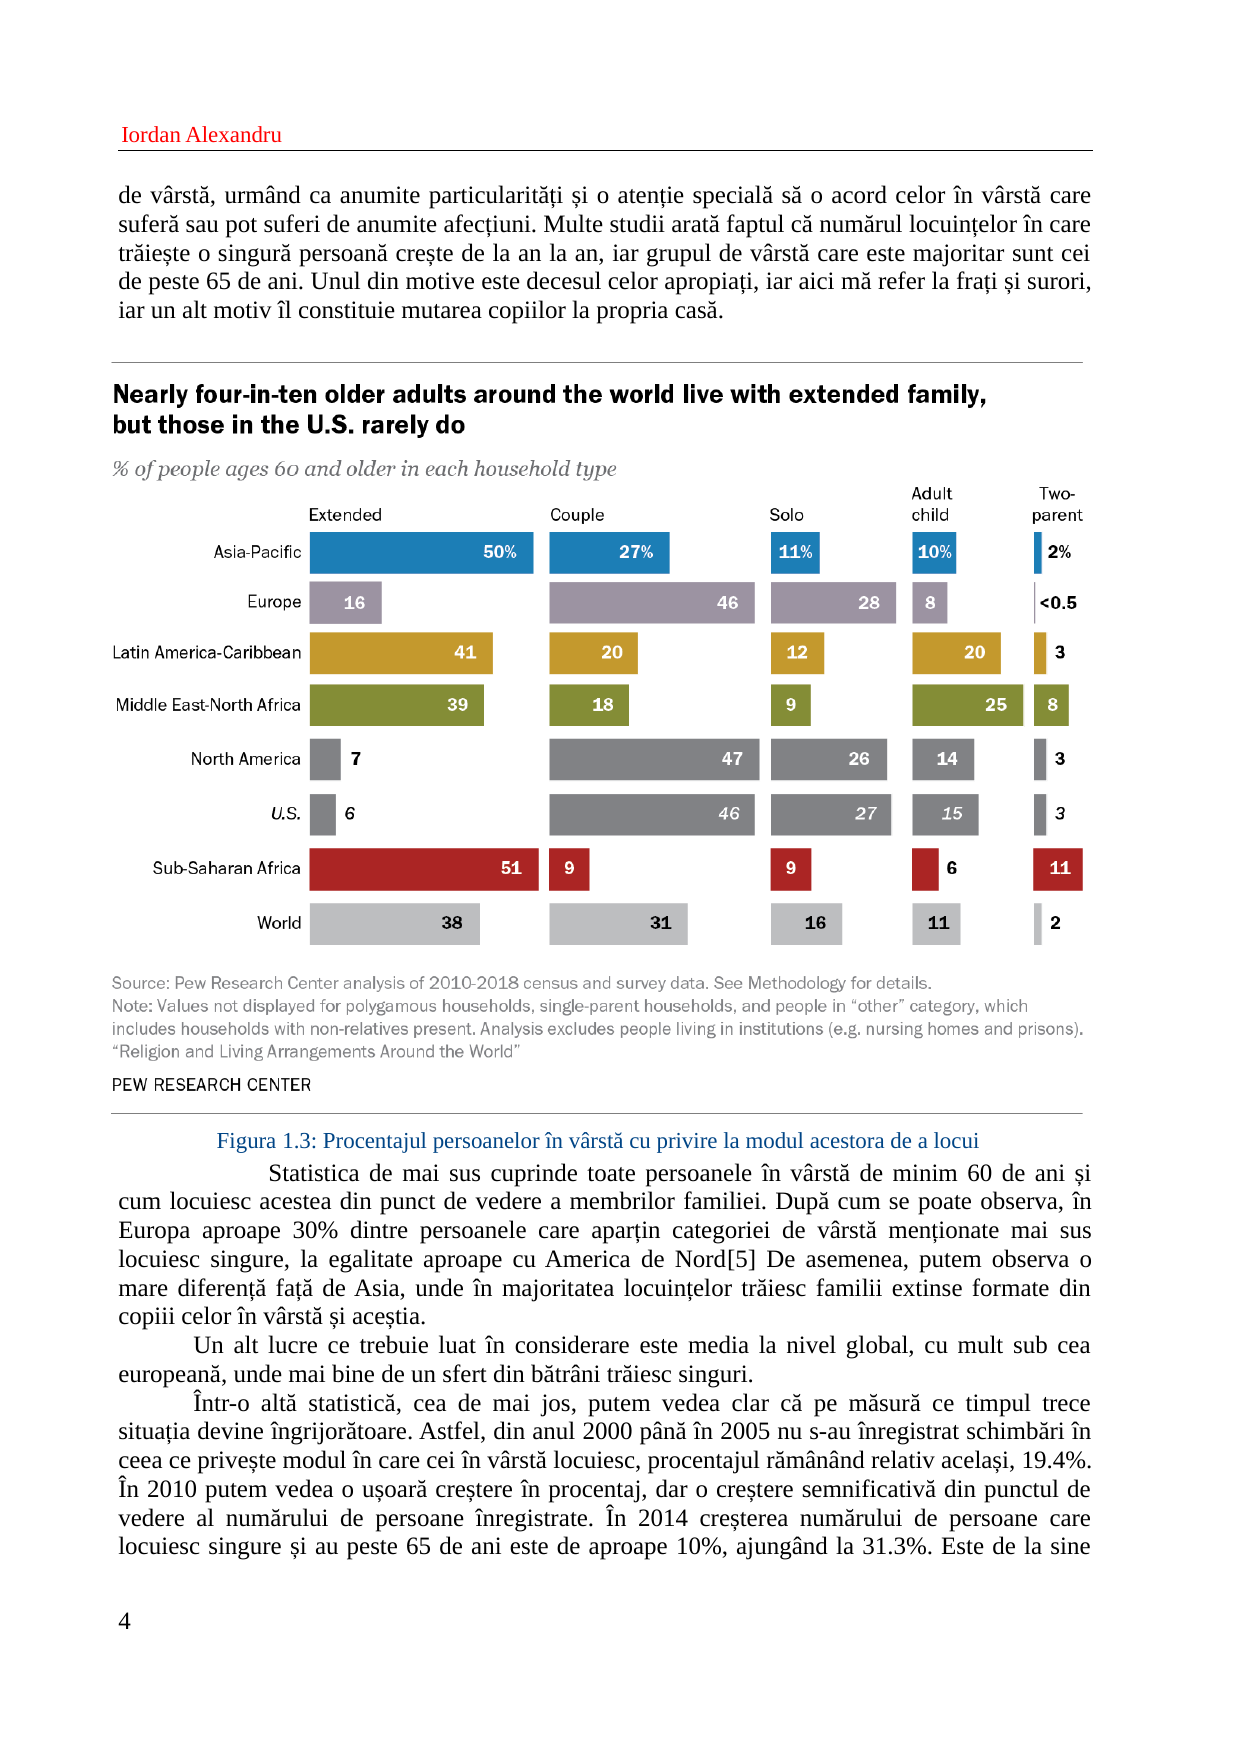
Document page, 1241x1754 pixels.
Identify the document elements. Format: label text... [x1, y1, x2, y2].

picture [111, 351, 1086, 1127]
text Figura 1.3: Procentajul persoanelor în vârstă cu privire la modul acestora de a locui [111, 1127, 1086, 1153]
text Un alt lucre ce trebuie luat în considerare este media la nivel global, cu mult sub cea europeană, unde mai bine de un sfert din bătrâni trăiesc singuri. [118, 1330, 1093, 1388]
text Într-o altă statistică, cea de mai jos, putem vedea clar că pe măsură ce timpul trece situația devine îngrijorătoare. Astfel, din anul 2000 până în 2005 nu s-au înregistrat schimbări în ceea ce privește modul în care cei în vârstă locuiesc, procentajul rămânând relativ același, 19.4%. În 2010 putem vedea o ușoară creștere în procentaj, dar o creștere semnificativă din punctul de vedere al numărului de persoane înregistrate. În 2014 creșterea numărului de persoane care locuiesc singure și au peste 65 de ani este de aproape 10%, ajungând la 31.3%. Este de la sine [118, 1388, 1093, 1560]
text de vârstă, urmând ca anumite particularități și o atenție specială să o acord celor în vârstă care suferă sau pot suferi de anumite afecțiuni. Multe studii arată faptul că numărul locuințelor în care trăiește o singură persoană crește de la an la an, iar grupul de vârstă care este majoritar sunt cei de peste 65 de ani. Unul din motive este decesul celor apropiați, iar aici mă refer la frați și surori, iar un alt motiv îl constituie mutarea copiilor la propria casă. [118, 180, 1093, 324]
text Statistica de mai sus cuprinde toate persoanele în vârstă de minim 60 de ani și cum locuiesc acestea din punct de vedere a membrilor familiei. După cum se poate observa, în Europa aproape 30% dintre persoanele care aparțin categoriei de vârstă menționate mai sus locuiesc singure, la egalitate aproape cu America de Nord[5] De asemenea, putem observa o mare diferență față de Asia, unde în majoritatea locuințelor trăiesc familii extinse formate din copiii celor în vârstă și aceștia. [118, 1158, 1093, 1330]
